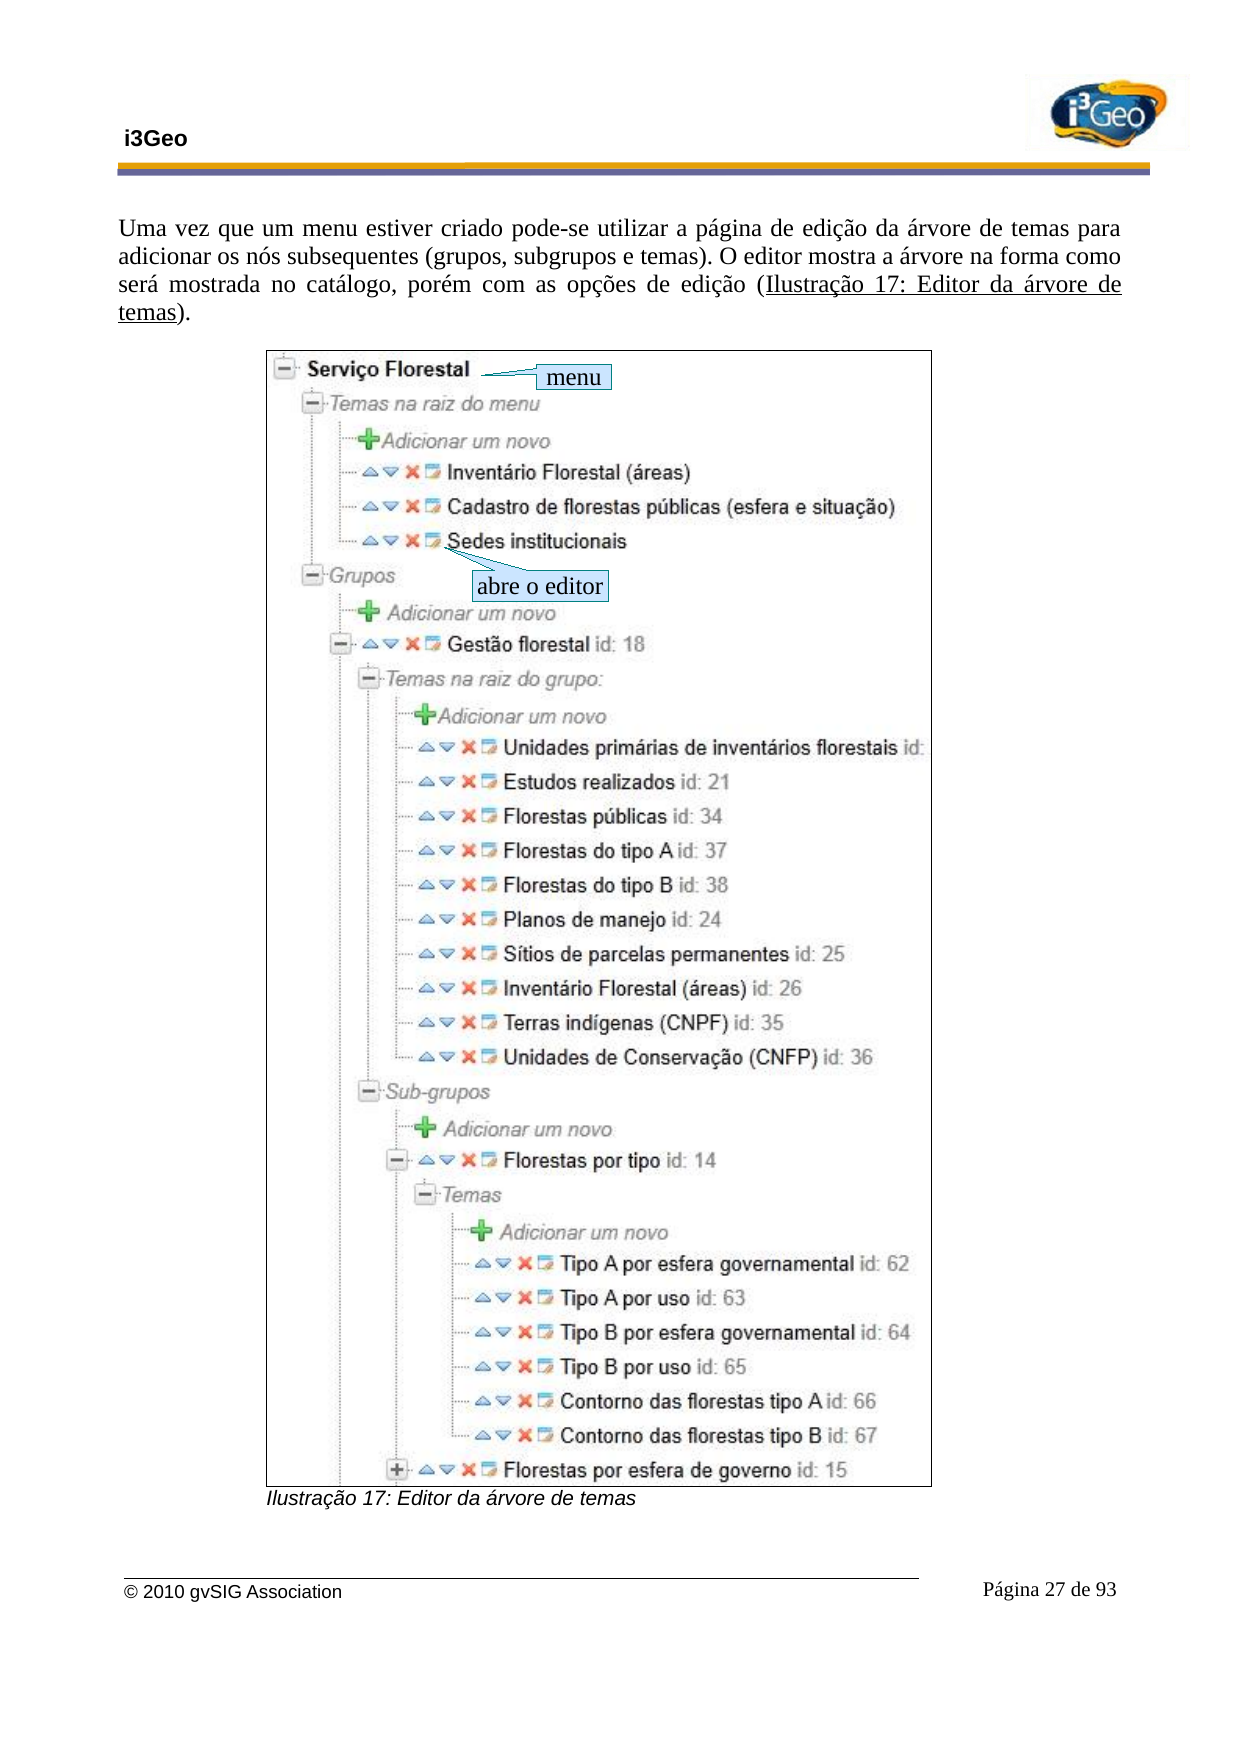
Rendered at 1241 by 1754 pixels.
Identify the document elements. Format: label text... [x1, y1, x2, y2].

picture [1025, 74, 1191, 151]
text Uma vez que um menu estiver criado pode-se utilizar a página de edição da árvore de temas para adicionar os nós subsequentes (grupos, subgrupos e temas). O editor mostra a árvore na forma como será mostrada no catálogo, porém com as opções de edição (Ilustração 17: Editor da árvore de temas). [118, 214, 1122, 325]
text A construção do armazém de MAPFILES é um aspecto fundamental no i3Geo pois permite o reaproveitamento das camadas em diferentes situações. Com base em uma instalação do i3Geo podem ser criados inúmeros mapas compondo as camadas disponíveis nos MAPFILES do armazém. Isso não seria possível se as camadas ficassem todas definidas nos MAPFILES de inicialização. [452, 549, 608, 601]
picture [267, 351, 931, 1486]
text Ilustração 17: Editor da árvore de temas [266, 350, 974, 1510]
